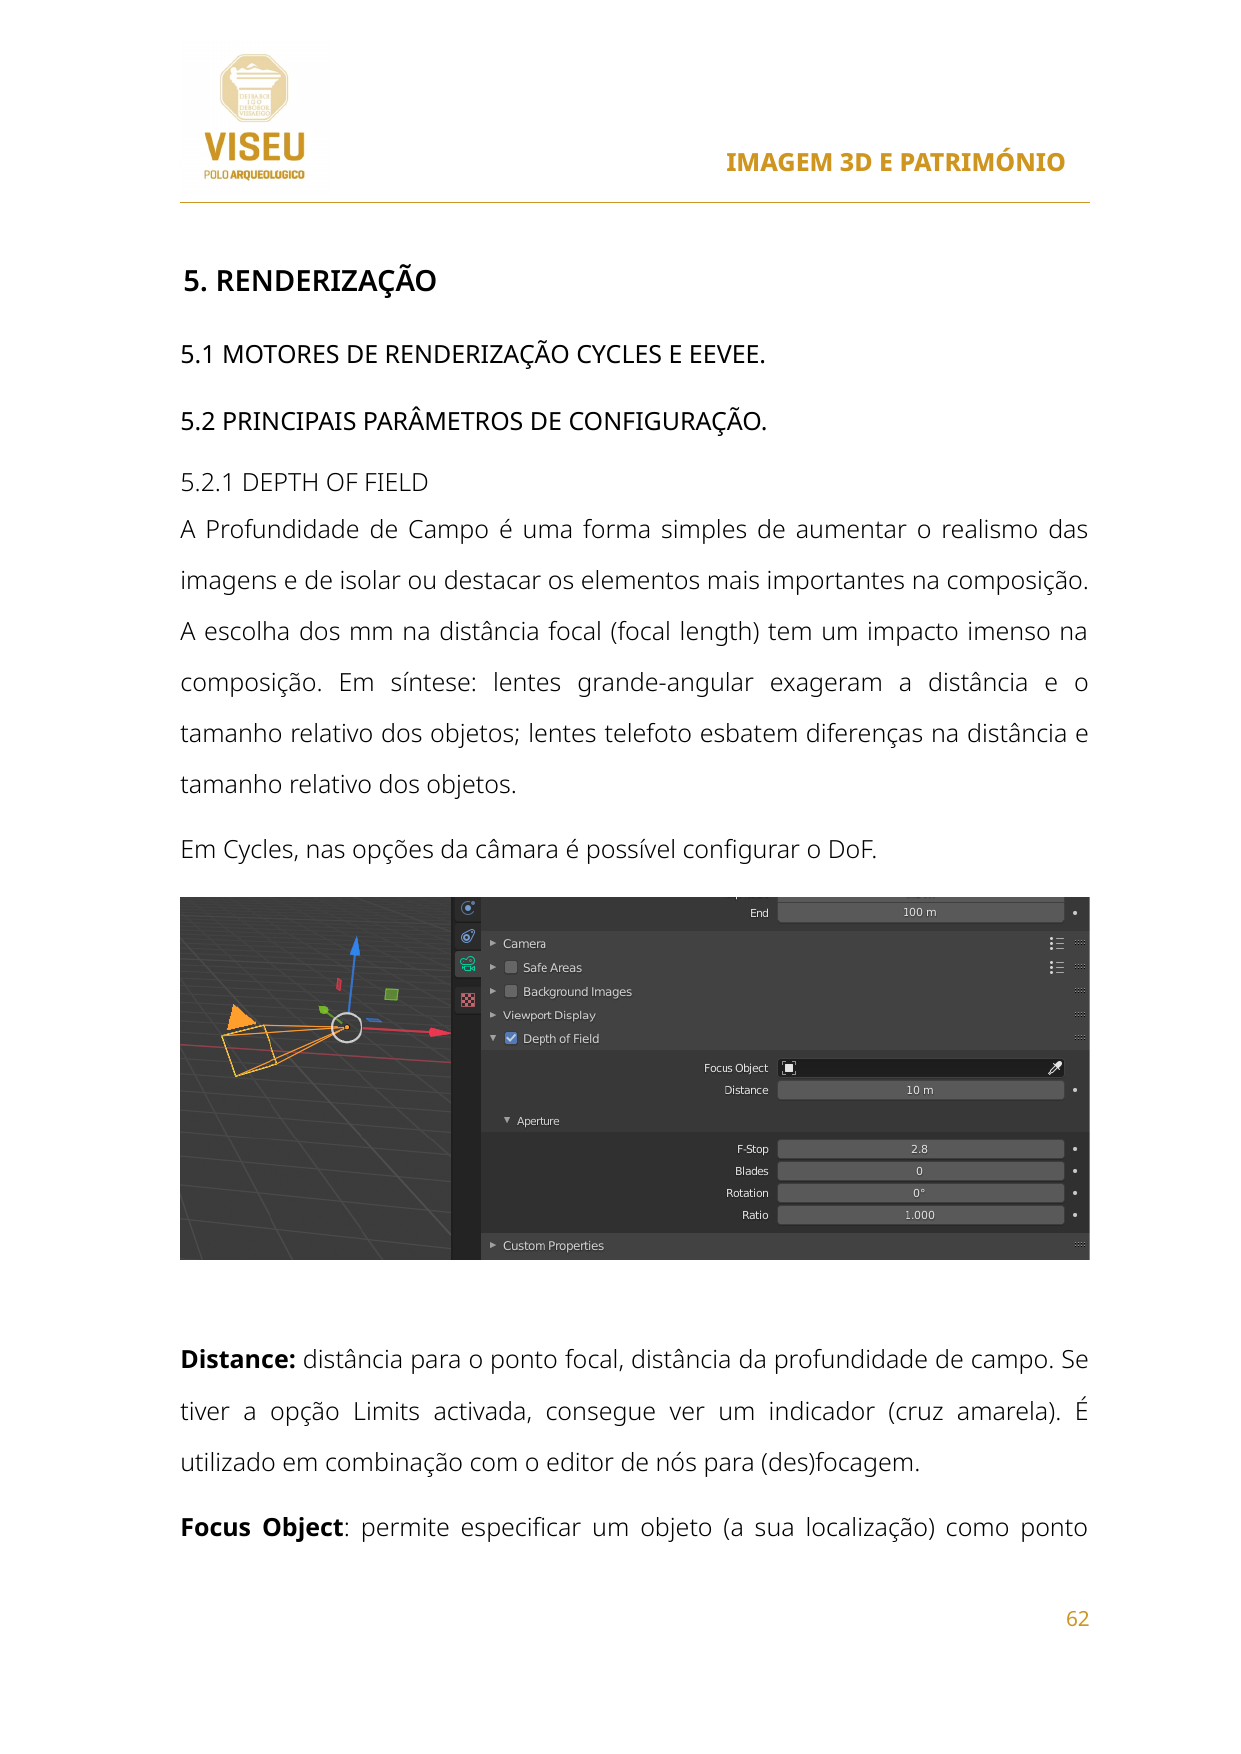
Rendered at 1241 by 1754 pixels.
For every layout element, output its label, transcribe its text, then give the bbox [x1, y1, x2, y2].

text Focus Object: permite especificar um objeto (a sua localização) como ponto [180, 1510, 1090, 1544]
text A Profundidade de Campo é uma forma simples de aumentar o realismo das imagens e de isolar ou destacar os elementos mais importantes na composição. A escolha dos mm na distância focal (focal length) tem um impacto imenso na composição. Em síntese: lentes grande-angular exageram a distância e o tamanho relativo dos objetos; lentes telefoto esbatem diferenças na distância e tamanho relativo dos objetos. [180, 511, 1090, 801]
text Em Cycles, nas opções da câmara é possível configurar o DoF. [180, 832, 1090, 866]
subtitle 5.1 Motores de renderização Cycles e Eevee. [180, 336, 1090, 370]
subtitle 5. RENDERIZAÇÃO [180, 257, 1090, 303]
picture [180, 897, 1090, 1260]
text Distance: distância para o ponto focal, distância da profundidade de campo. Se tiver a opção Limits activada, consegue ver um indicador (cruz amarela). É utilizado em combinação com o editor de nós para (des)focagem. [180, 1342, 1090, 1478]
subtitle 5.2 Principais parâmetros de configuração. [180, 404, 1090, 438]
subtitle 5.2.1 Depth of Field [180, 465, 1090, 499]
